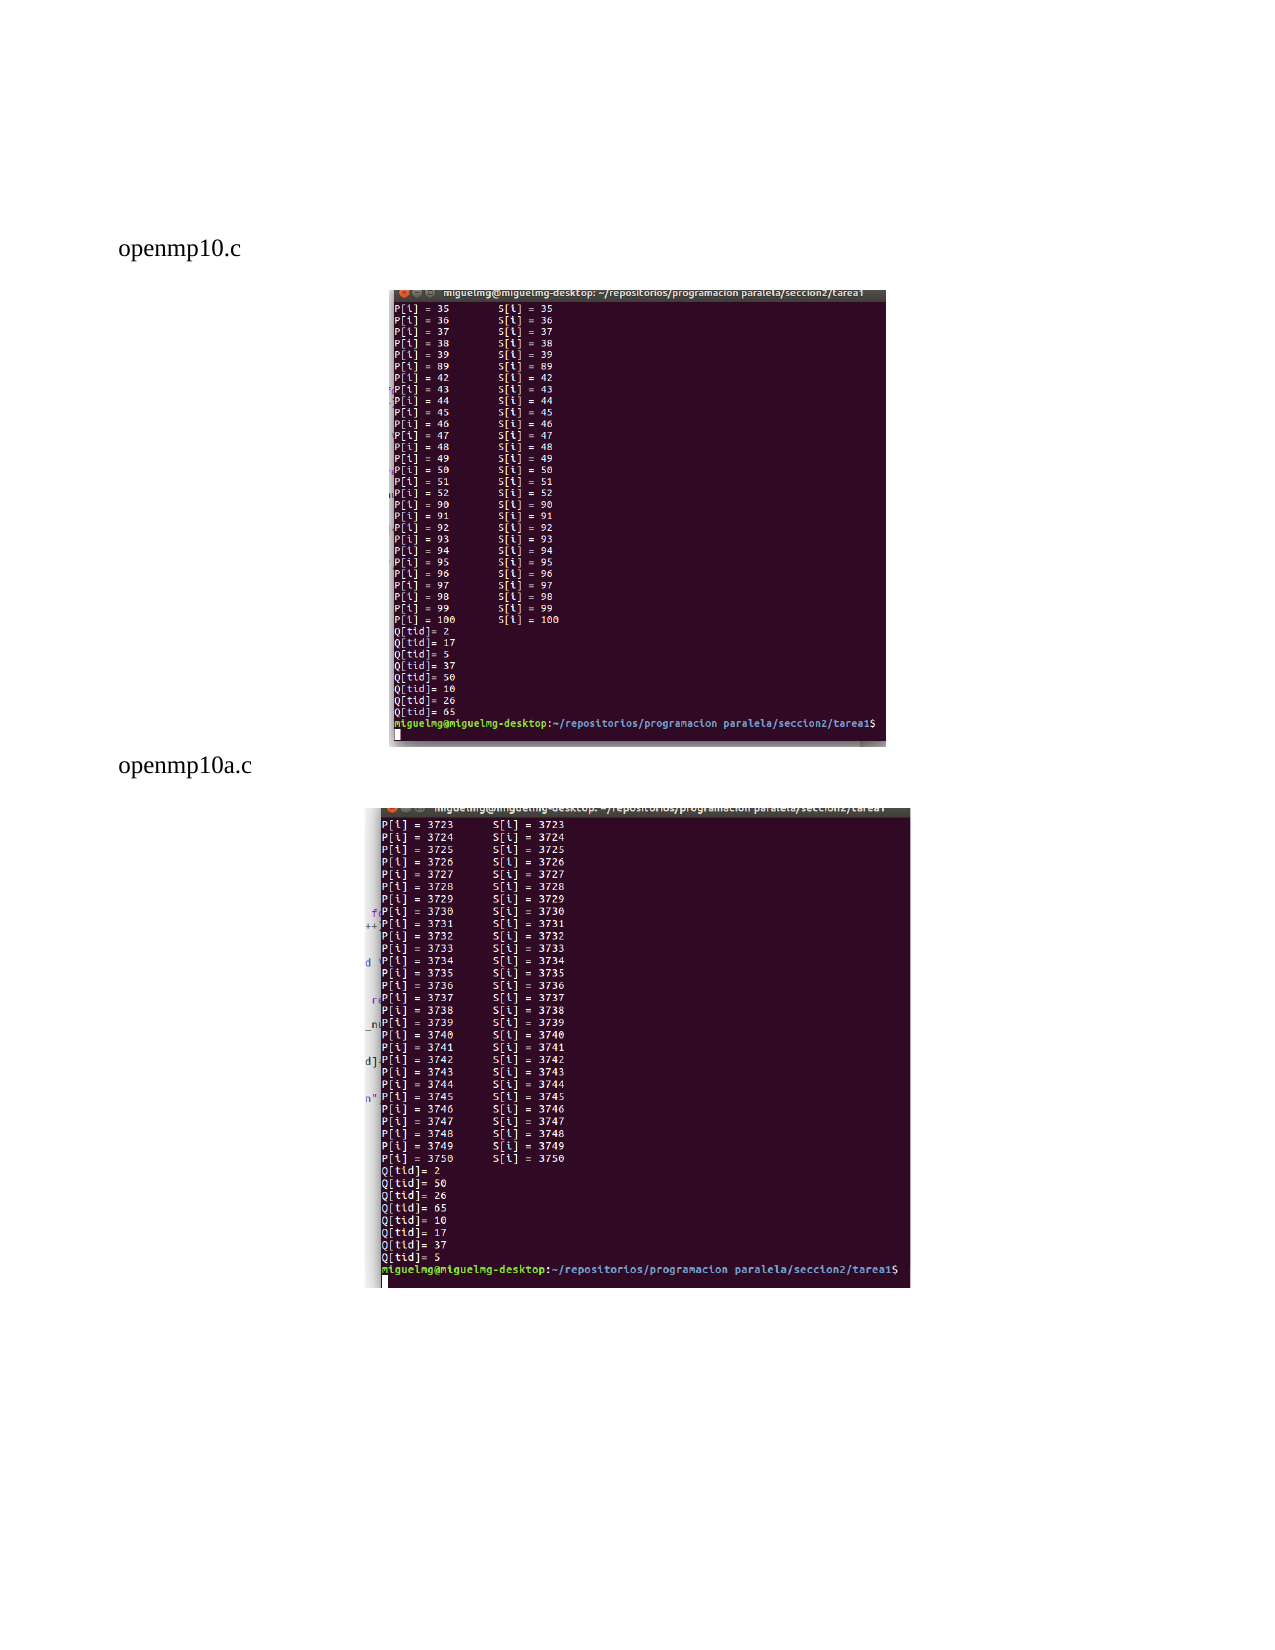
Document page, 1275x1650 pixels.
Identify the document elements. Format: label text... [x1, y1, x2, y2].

text openmp10a.c [118, 751, 1157, 779]
picture [364, 808, 600, 1288]
picture [389, 290, 609, 747]
text openmp10.c [118, 233, 1157, 262]
